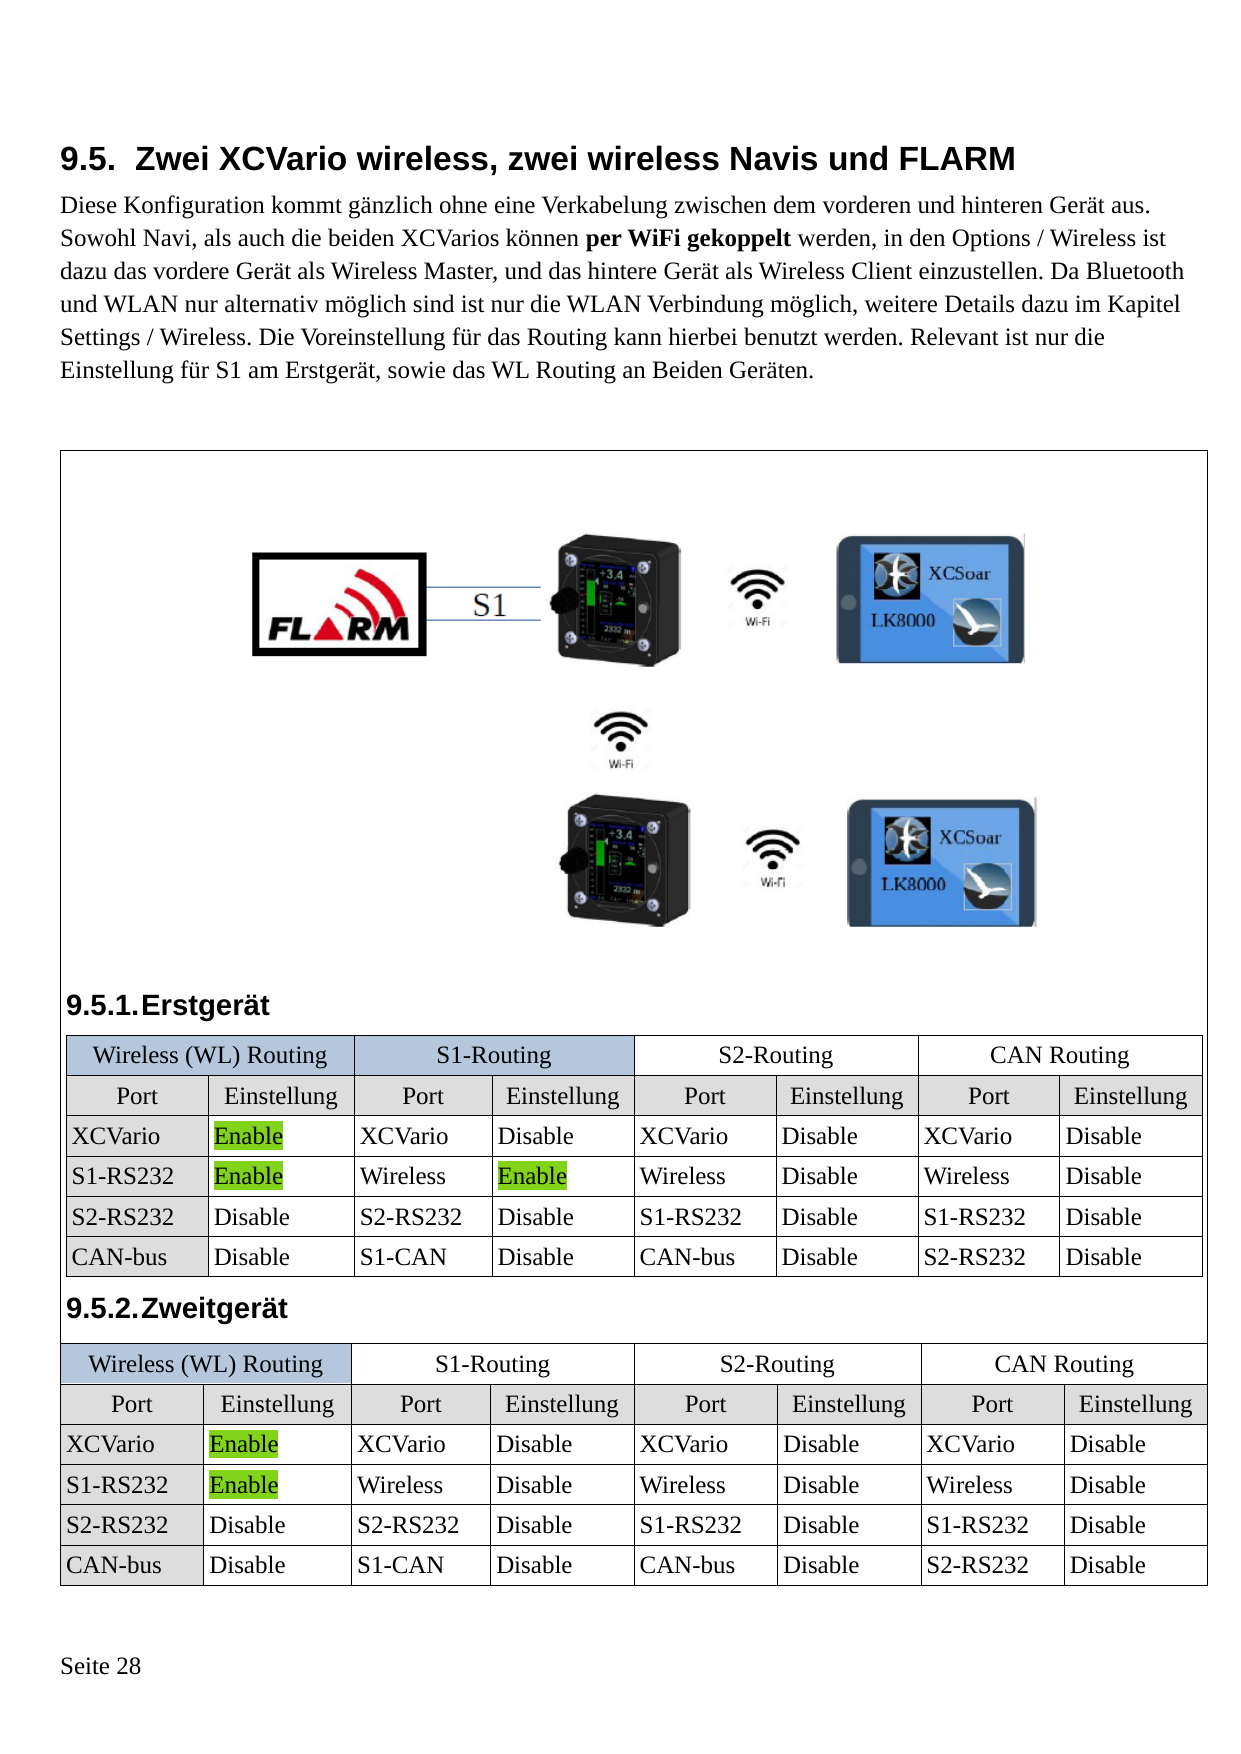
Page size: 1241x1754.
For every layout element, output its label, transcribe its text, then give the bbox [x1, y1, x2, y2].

table_cell S2-RS232 [919, 1237, 1059, 1276]
table_cell Disable [1060, 1197, 1202, 1236]
table_cell Port [352, 1385, 490, 1424]
table_cell Enable [209, 1157, 354, 1196]
table_cell Disable [777, 1116, 918, 1156]
table_cell CAN-bus [635, 1237, 776, 1276]
table_cell XCVario [635, 1116, 776, 1156]
table_cell Port [635, 1076, 776, 1115]
table_cell Disable [1065, 1425, 1207, 1464]
table_cell Einstellung [777, 1076, 918, 1115]
table_cell XCVario [919, 1116, 1059, 1156]
table_cell Wireless [352, 1465, 490, 1504]
table_cell Disable [1060, 1116, 1202, 1156]
table_cell Disable [491, 1546, 634, 1585]
table_cell S1-RS232 [635, 1197, 776, 1236]
subtitle Zwei XCVario wireless, zwei wireless Navis und FLARM [60, 139, 1207, 178]
table_cell Wireless [635, 1465, 777, 1504]
table_cell Disable [491, 1505, 634, 1545]
table_cell Einstellung [204, 1385, 351, 1424]
table_header CAN Routing [919, 1036, 1202, 1075]
table_cell Wireless [635, 1157, 776, 1196]
table_cell Disable [493, 1237, 634, 1276]
table_cell S1-RS232 [919, 1197, 1059, 1236]
table_cell Einstellung [778, 1385, 921, 1424]
table_cell S1-CAN [355, 1237, 492, 1276]
table_cell Wireless (WL) Routing [61, 1344, 351, 1383]
table_cell Disable [491, 1465, 634, 1504]
table_cell S1-Routing [352, 1344, 634, 1383]
table_cell CAN Routing [922, 1344, 1207, 1383]
table_cell Disable [777, 1197, 918, 1236]
table_cell Disable [1065, 1465, 1207, 1504]
table_cell Disable [204, 1546, 351, 1585]
table_cell Wireless [922, 1465, 1064, 1504]
table_header Erstgerät Zweitgerät [61, 451, 1207, 1343]
table_cell Disable [778, 1546, 921, 1585]
table_cell XCVario [67, 1116, 208, 1156]
table_cell Disable [777, 1157, 918, 1196]
table_cell Port [635, 1385, 777, 1424]
table_cell Disable [204, 1505, 351, 1545]
table_cell CAN-bus [67, 1237, 208, 1276]
table_cell S1-CAN [352, 1546, 490, 1585]
table_cell S2-RS232 [352, 1505, 490, 1545]
table_header Wireless (WL) Routing [67, 1036, 354, 1075]
table_cell Port [919, 1076, 1059, 1115]
table_cell Disable [1060, 1157, 1202, 1196]
table_cell S1-RS232 [61, 1465, 203, 1504]
table_cell S2-RS232 [61, 1505, 203, 1545]
table_cell Port [922, 1385, 1064, 1424]
table_cell Disable [778, 1465, 921, 1504]
table_cell Disable [778, 1425, 921, 1464]
table_cell Disable [1060, 1237, 1202, 1276]
table_cell XCVario [355, 1116, 492, 1156]
table_cell S1-RS232 [67, 1157, 208, 1196]
table_cell S1-RS232 [635, 1505, 777, 1545]
table_cell S2-RS232 [922, 1546, 1064, 1585]
table_cell Wireless [919, 1157, 1059, 1196]
table_header S2-Routing [635, 1036, 918, 1075]
table_cell Einstellung [491, 1385, 634, 1424]
table_cell Port [61, 1385, 203, 1424]
table_cell Disable [1065, 1546, 1207, 1585]
table_cell Port [355, 1076, 492, 1115]
table_cell Einstellung [209, 1076, 354, 1115]
table_cell S2-RS232 [355, 1197, 492, 1236]
table_cell XCVario [635, 1425, 777, 1464]
table_cell XCVario [922, 1425, 1064, 1464]
table_cell Einstellung [1065, 1385, 1207, 1424]
table_cell S1-RS232 [922, 1505, 1064, 1545]
table_header S1-Routing [355, 1036, 634, 1075]
table_cell Port [67, 1076, 208, 1115]
text Diese Konfiguration kommt gänzlich ohne eine Verkabelung zwischen dem vorderen und hinteren Gerät aus. Sowohl Navi, als auch die beiden XCVarios können per WiFi gekoppelt werden, in den Options / Wireless ist dazu das vordere Gerät als Wireless Master, und das hintere Gerät als Wireless Client einzustellen. Da Bluetooth und WLAN nur alternativ möglich sind ist nur die WLAN Verbindung möglich, weitere Details dazu im Kapitel Settings / Wireless. Die Voreinstellung für das Routing kann hierbei benutzt werden. Relevant ist nur die Einstellung für S1 am Erstgerät, sowie das WL Routing an Beiden Geräten. [60, 190, 1207, 384]
picture [164, 502, 1144, 961]
table_cell S2-RS232 [67, 1197, 208, 1236]
table_cell Disable [1065, 1505, 1207, 1545]
table_cell Disable [209, 1197, 354, 1236]
table_cell Enable [209, 1116, 354, 1156]
table_cell Enable [204, 1425, 351, 1464]
table_cell Einstellung [1060, 1076, 1202, 1115]
table_cell CAN-bus [635, 1546, 777, 1585]
table_cell Disable [493, 1116, 634, 1156]
table_cell Enable [204, 1465, 351, 1504]
table_cell Enable [493, 1157, 634, 1196]
table_cell S2-Routing [635, 1344, 921, 1383]
table_cell CAN-bus [61, 1546, 203, 1585]
table_cell Disable [491, 1425, 634, 1464]
table_cell Einstellung [493, 1076, 634, 1115]
table_cell Disable [778, 1505, 921, 1545]
table_cell Disable [209, 1237, 354, 1276]
table_cell XCVario [352, 1425, 490, 1464]
table_cell Wireless [355, 1157, 492, 1196]
table_cell Disable [777, 1237, 918, 1276]
table_cell Disable [493, 1197, 634, 1236]
table_cell XCVario [61, 1425, 203, 1464]
